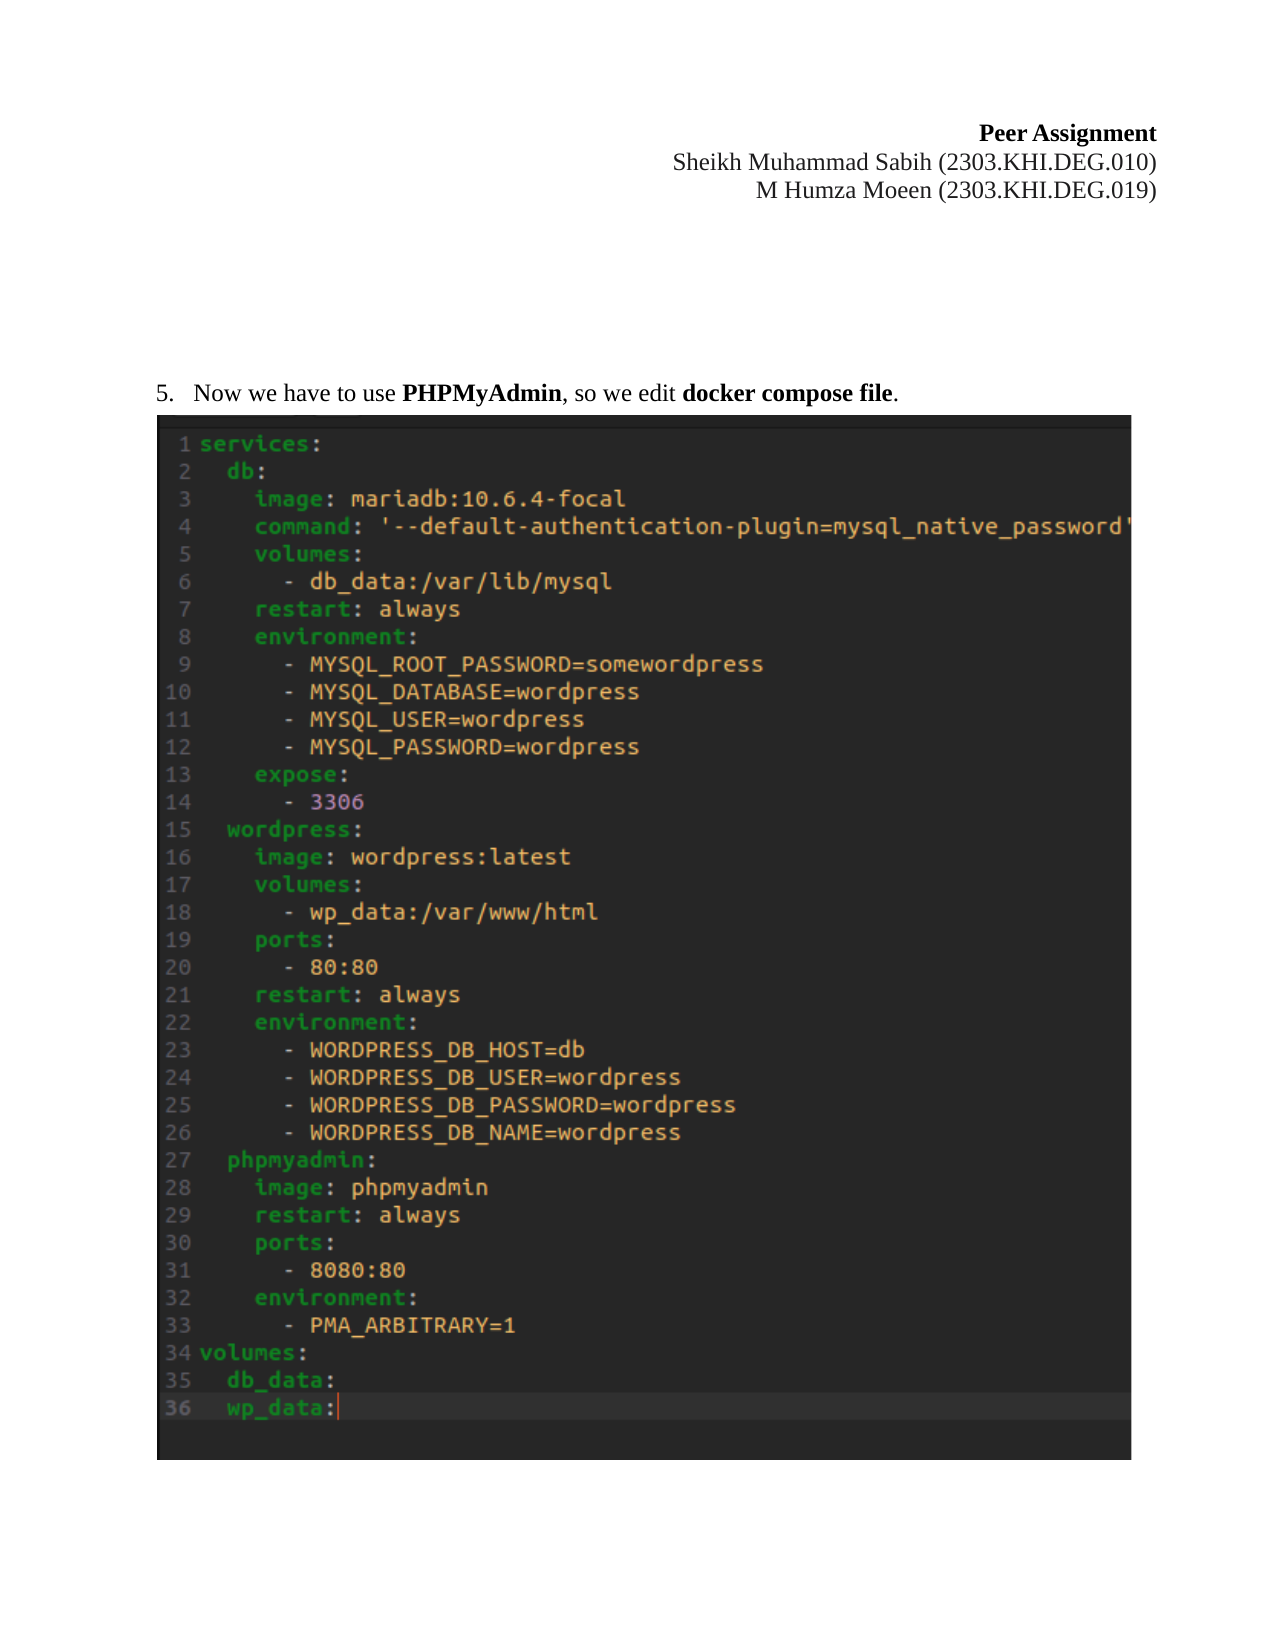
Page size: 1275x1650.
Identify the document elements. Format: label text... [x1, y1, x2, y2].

picture [157, 415, 1132, 1460]
list Now we have to use PHPMyAdmin, so we edit docker compose file. [156, 378, 1157, 406]
